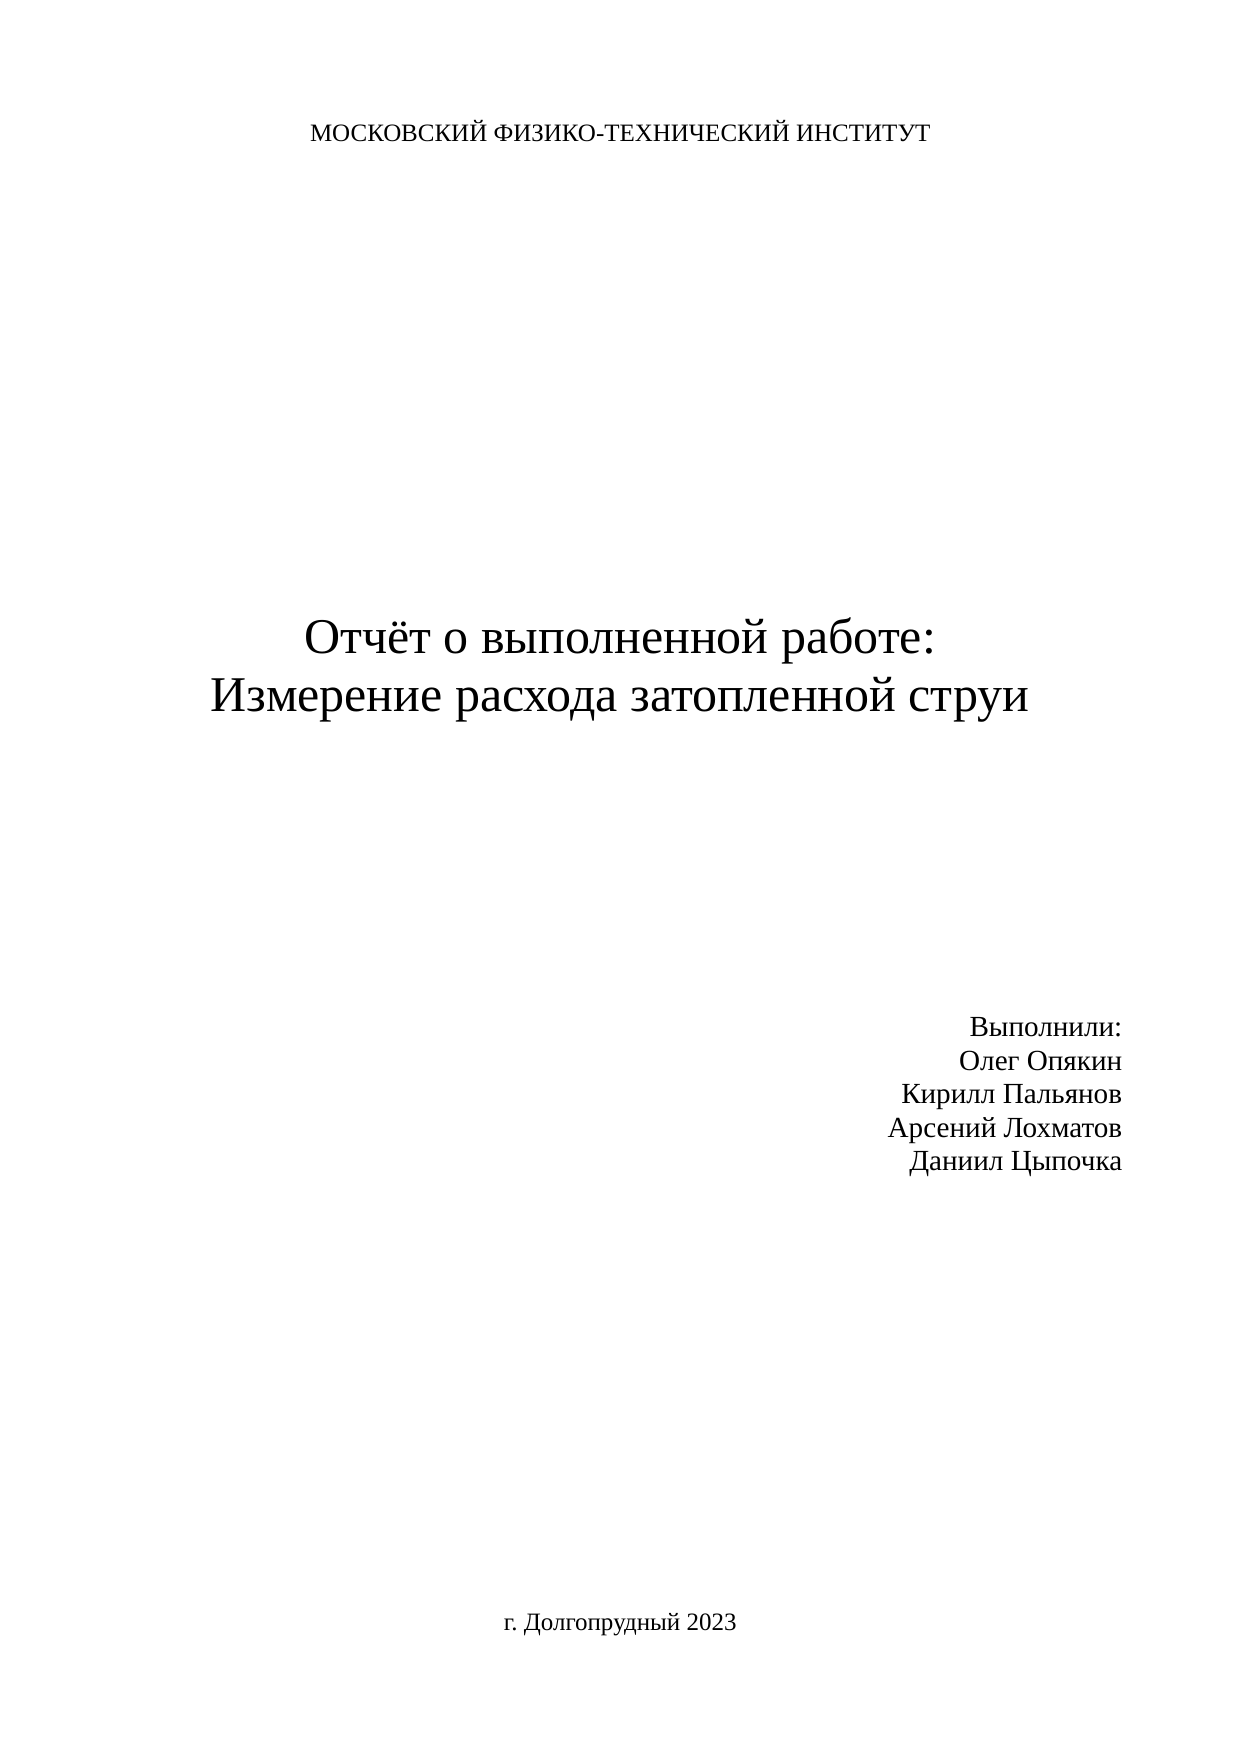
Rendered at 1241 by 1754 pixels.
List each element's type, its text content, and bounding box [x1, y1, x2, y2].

text Арсений Лохматов [118, 1110, 1122, 1143]
text Измерение расхода затопленной струи [118, 664, 1122, 722]
text Выполнили: [118, 1009, 1122, 1043]
text Отчёт о выполненной работе: [118, 607, 1122, 664]
text МОСКОВСКИЙ ФИЗИКО-ТЕХНИЧЕСКИЙ ИНСТИТУТ [118, 118, 1122, 147]
text Кирилл Пальянов [118, 1076, 1122, 1110]
text Олег Опякин [118, 1043, 1122, 1076]
text Даниил Цыпочка [118, 1143, 1122, 1177]
